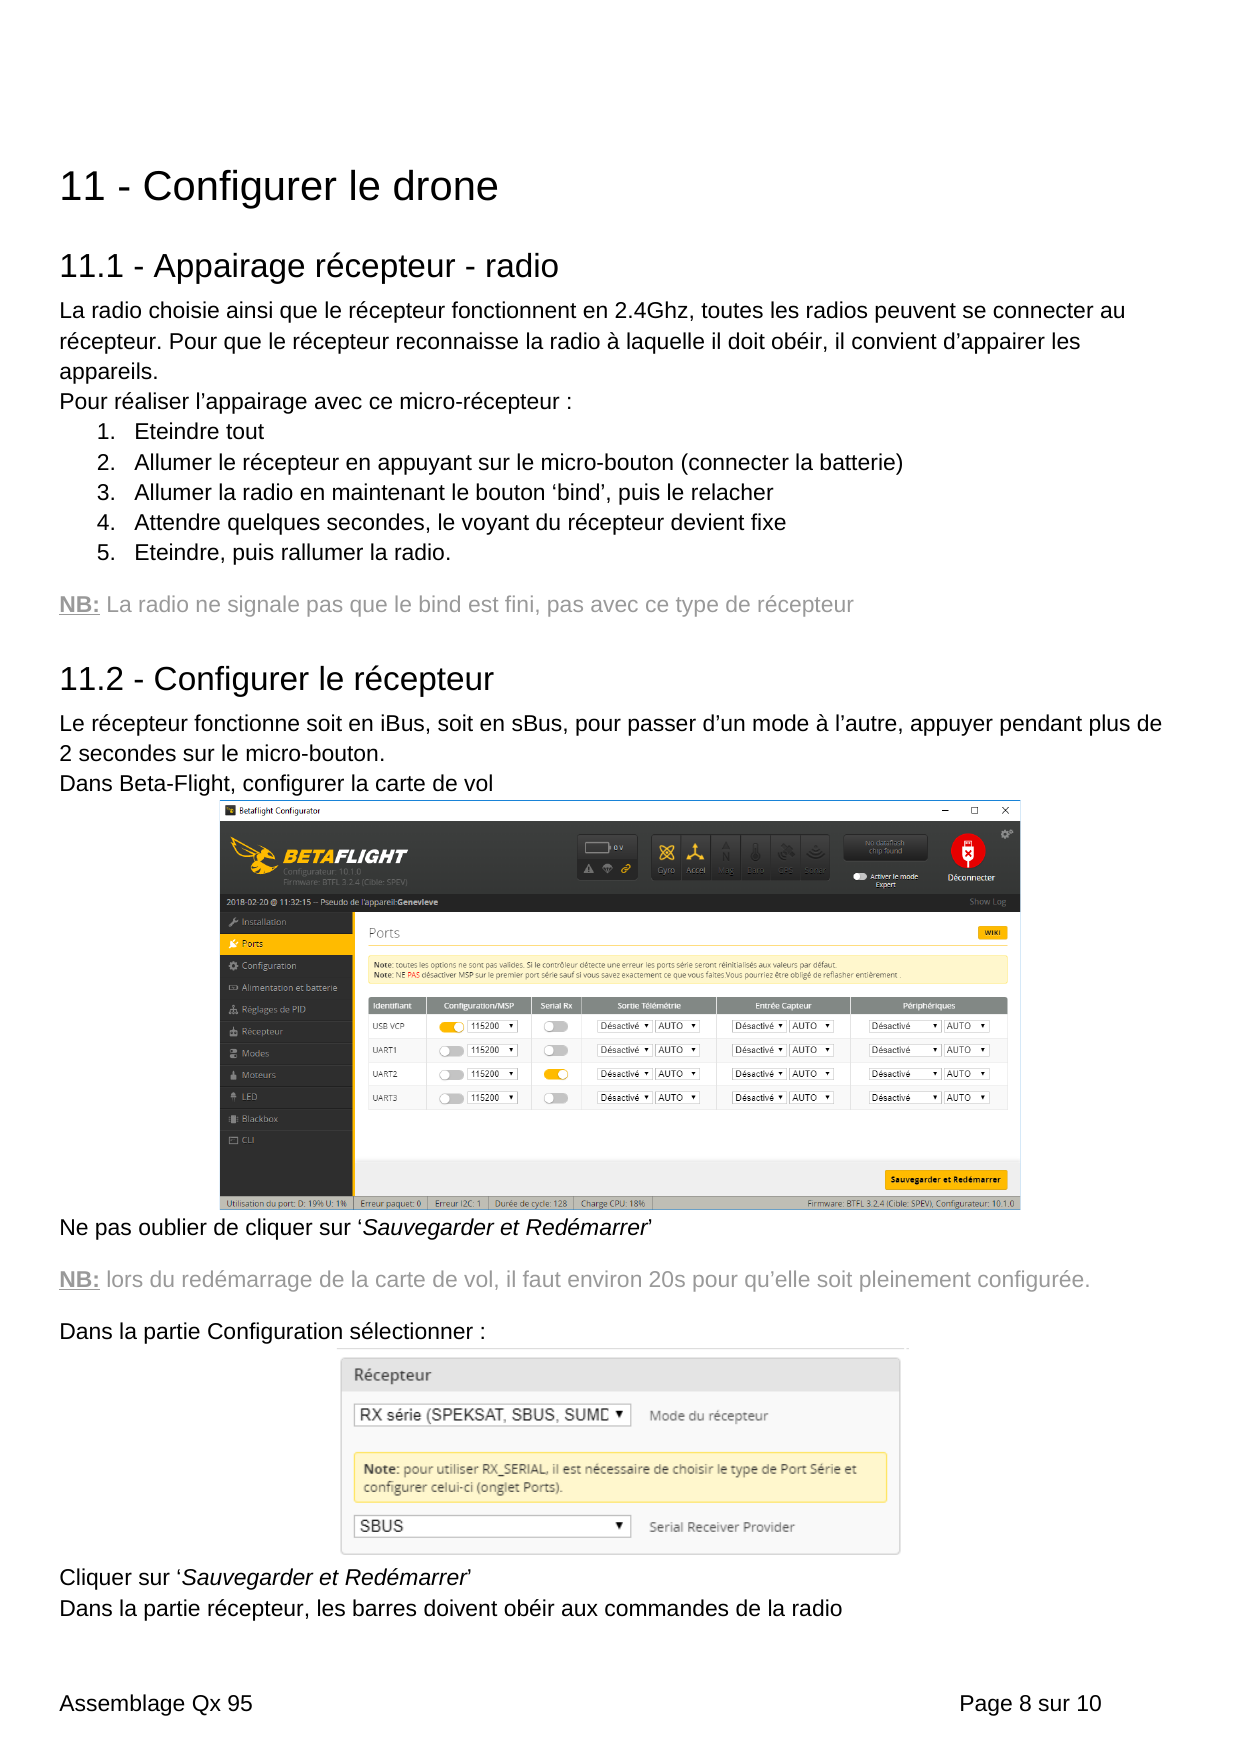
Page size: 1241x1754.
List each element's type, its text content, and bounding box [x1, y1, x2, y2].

list Allumer la radio en maintenant le bouton ‘bind’, puis le relacher [97, 479, 1181, 505]
list Eteindre, puis rallumer la radio. [97, 539, 1181, 566]
text Dans Beta-Flight, configurer la carte de vol [59, 770, 1181, 797]
text NB: lors du redémarrage de la carte de vol, il faut environ 20s pour qu’elle soit pleinement configurée. [59, 1266, 1181, 1292]
text La radio choisie ainsi que le récepteur fonctionnent en 2.4Ghz, toutes les radios peuvent se connecter au récepteur. Pour que le récepteur reconnaisse la radio à laquelle il doit obéir, il convient d’appairer les appareils. [59, 297, 1181, 384]
text Ne pas oublier de cliquer sur ‘Sauvegarder et Redémarrer’ [59, 1213, 1181, 1240]
picture [219, 800, 1021, 1210]
text NB: La radio ne signale pas que le bind est fini, pas avec ce type de récepteur [59, 591, 1181, 618]
list Allumer le récepteur en appuyant sur le micro-bouton (connecter la batterie) [97, 448, 1181, 475]
list Eteindre tout [97, 418, 1181, 445]
text Dans la partie Configuration sélectionner : [59, 1318, 1181, 1344]
text Pour réaliser l’appairage avec ce micro-récepteur : [59, 388, 1181, 414]
text Dans la partie récepteur, les barres doivent obéir aux commandes de la radio [59, 1594, 1181, 1621]
text Cliquer sur ‘Sauvegarder et Redémarrer’ [59, 1564, 1181, 1591]
text Le récepteur fonctionne soit en iBus, soit en sBus, pour passer d’un mode à l’autre, appuyer pendant plus de 2 secondes sur le micro-bouton. [59, 710, 1181, 767]
subtitle 11 - Configurer le drone [59, 161, 1181, 209]
subtitle 11.2 - Configurer le récepteur [59, 659, 1181, 697]
picture [331, 1348, 909, 1561]
subtitle 11.1 - Appairage récepteur - radio [59, 247, 1181, 285]
list Attendre quelques secondes, le voyant du récepteur devient fixe [97, 509, 1181, 535]
